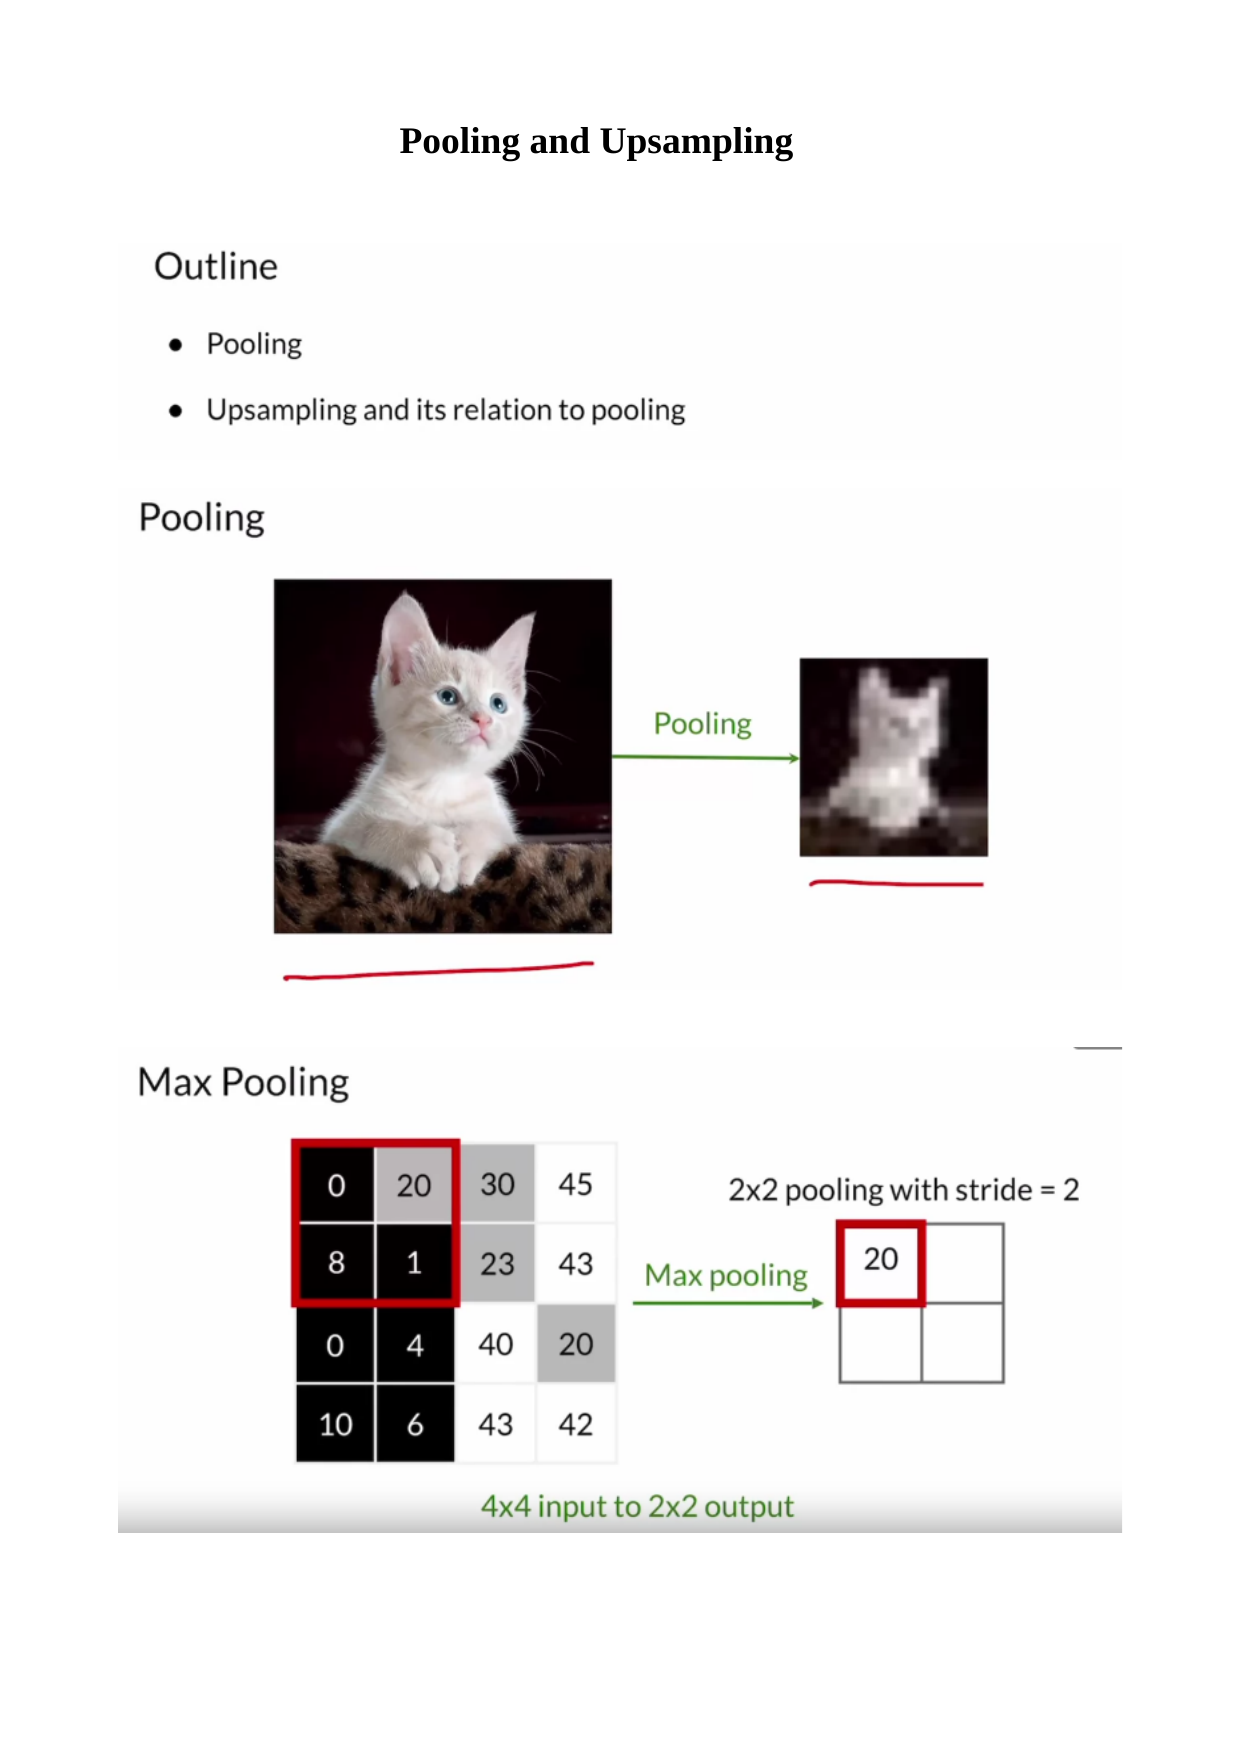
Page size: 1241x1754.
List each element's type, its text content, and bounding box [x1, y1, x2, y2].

picture [118, 488, 1123, 990]
subtitle Pooling and Upsampling [118, 118, 1122, 161]
picture [118, 243, 1123, 460]
picture [118, 1047, 1123, 1533]
